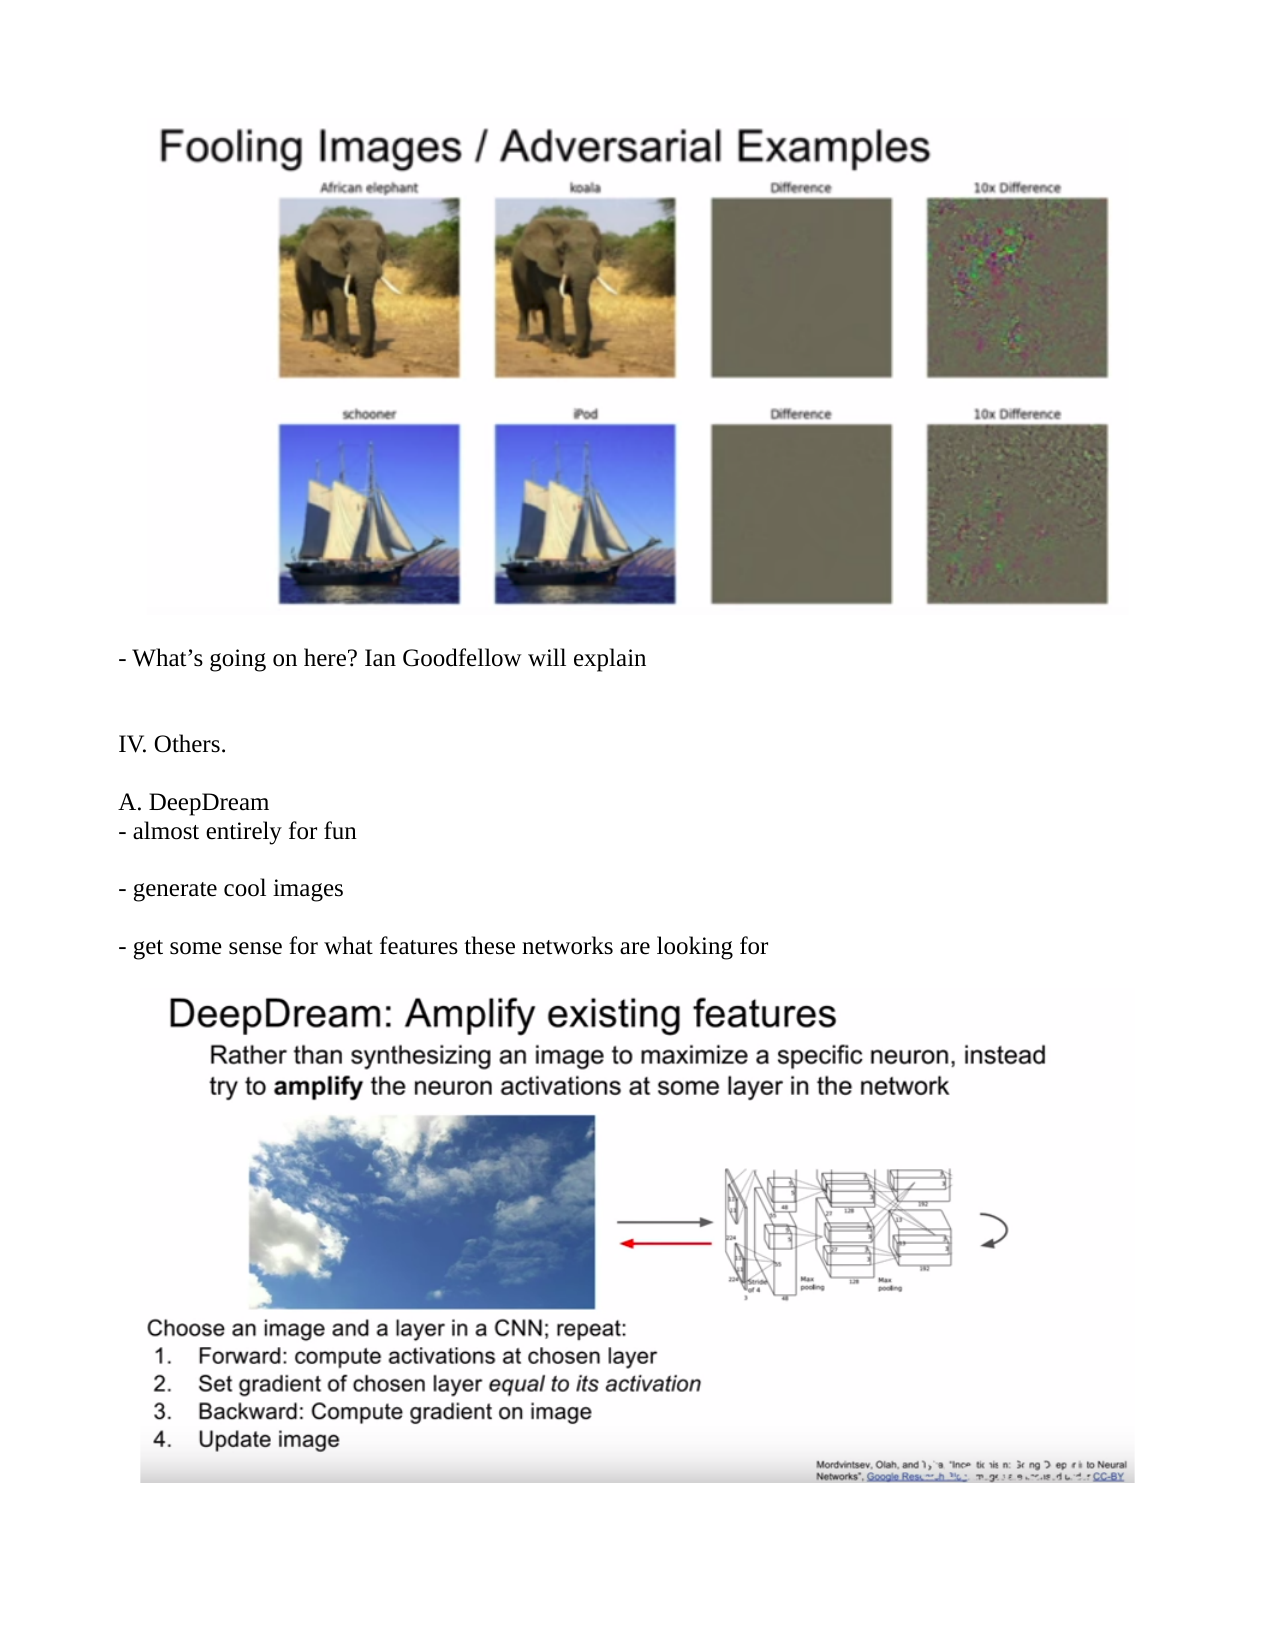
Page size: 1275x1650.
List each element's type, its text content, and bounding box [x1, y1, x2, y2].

text - generate cool images [118, 873, 1157, 902]
text - What’s going on here? Ian Goodfellow will explain [118, 643, 1157, 672]
text - get some sense for what features these networks are looking for [118, 931, 1157, 959]
text IV. Others. [118, 729, 1157, 758]
picture [146, 118, 1129, 615]
picture [140, 988, 1135, 1483]
text A. DeepDream [118, 787, 1157, 816]
text - almost entirely for fun [118, 816, 1157, 844]
